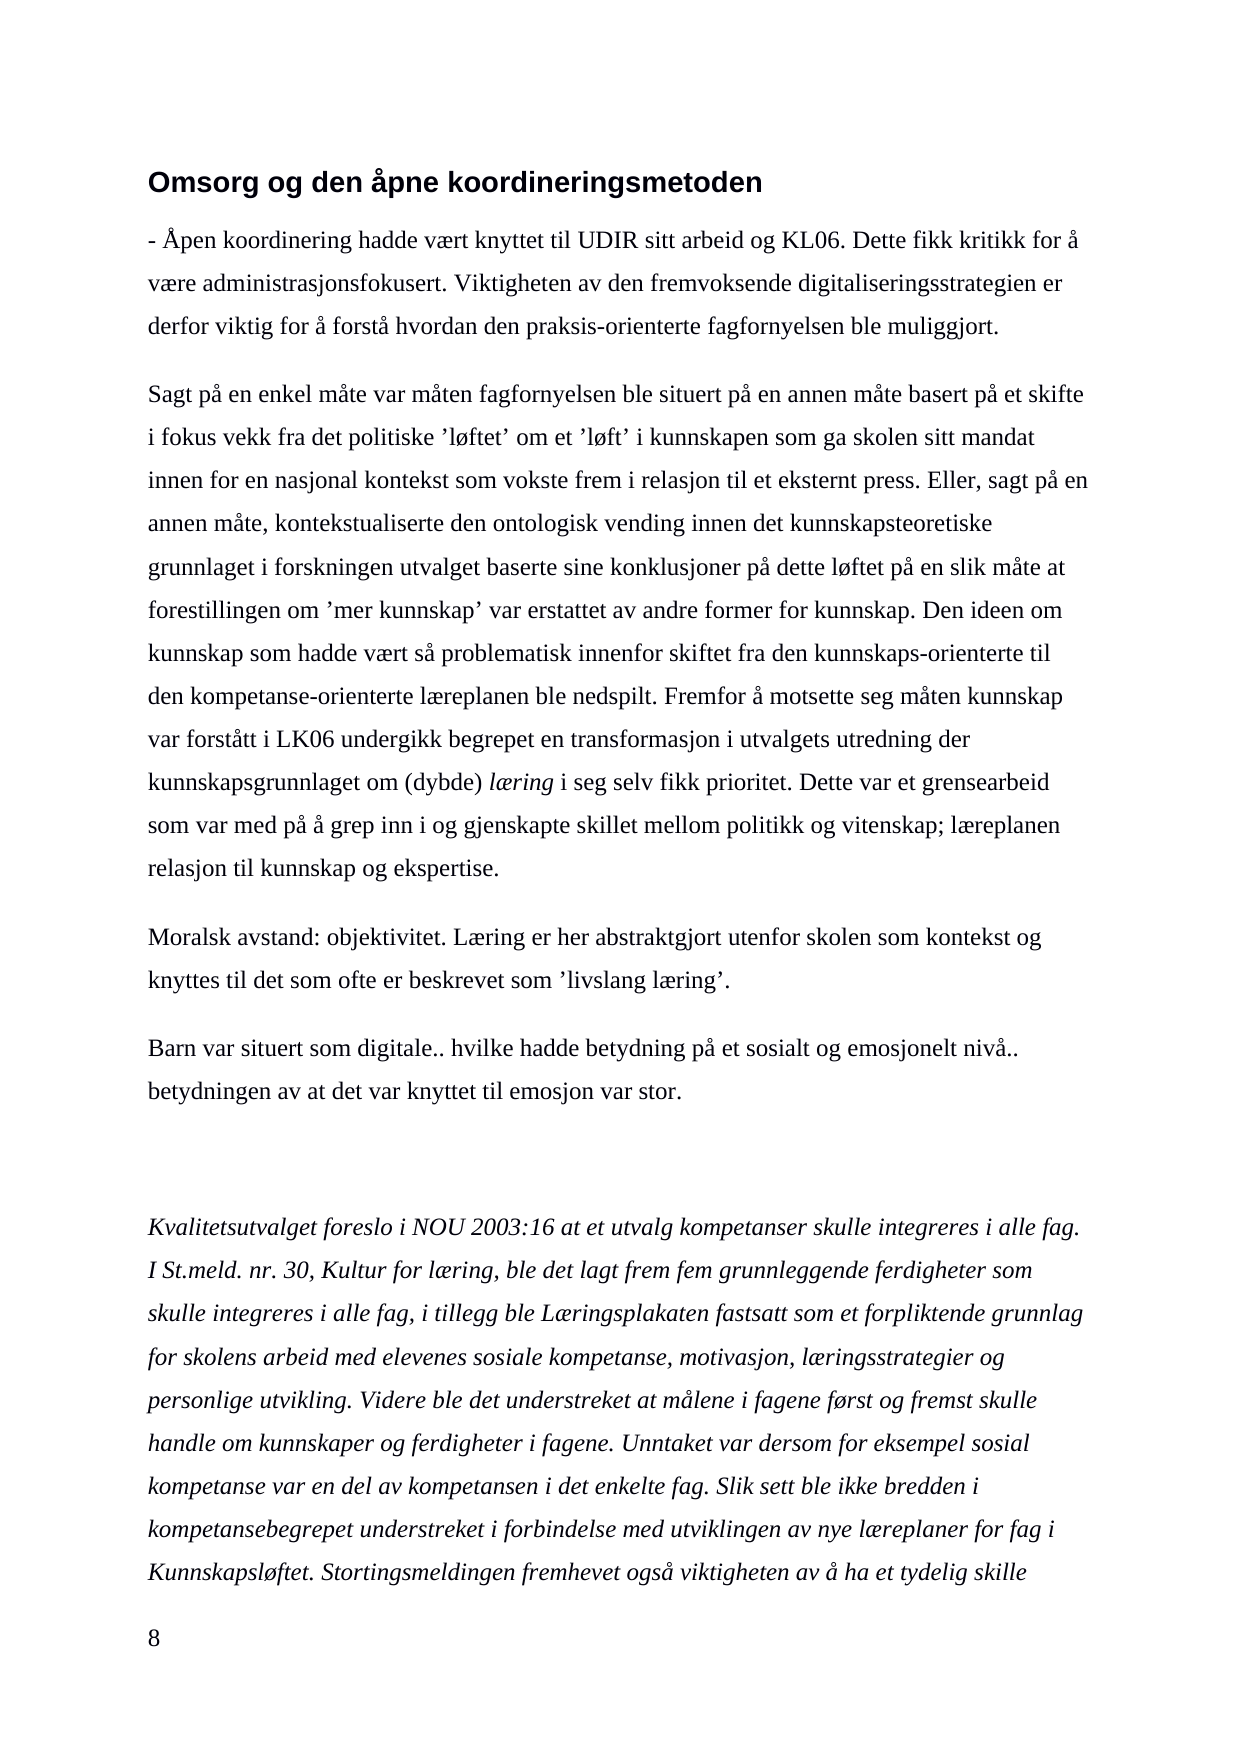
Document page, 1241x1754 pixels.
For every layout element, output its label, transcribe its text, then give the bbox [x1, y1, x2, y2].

text Sagt på en enkel måte var måten fagfornyelsen ble situert på en annen måte basert på et skifte i fokus vekk fra det politiske ’løftet’ om et ’løft’ i kunnskapen som ga skolen sitt mandat innen for en nasjonal kontekst som vokste frem i relasjon til et eksternt press. Eller, sagt på en annen måte, kontekstualiserte den ontologisk vending innen det kunnskapsteoretiske grunnlaget i forskningen utvalget baserte sine konklusjoner på dette løftet på en slik måte at forestillingen om ’mer kunnskap’ var erstattet av andre former for kunnskap. Den ideen om kunnskap som hadde vært så problematisk innenfor skiftet fra den kunnskaps-orienterte til den kompetanse-orienterte læreplanen ble nedspilt. Fremfor å motsette seg måten kunnskap var forstått i LK06 undergikk begrepet en transformasjon i utvalgets utredning der kunnskapsgrunnlaget om (dybde) læring i seg selv fikk prioritet. Dette var et grensearbeid som var med på å grep inn i og gjenskapte skillet mellom politikk og vitenskap; læreplanen relasjon til kunnskap og ekspertise. [148, 379, 1092, 882]
text Moralsk avstand: objektivitet. Læring er her abstraktgjort utenfor skolen som kontekst og knyttes til det som ofte er beskrevet som ’livslang læring’. [148, 922, 1092, 993]
text - Åpen koordinering hadde vært knyttet til UDIR sitt arbeid og KL06. Dette fikk kritikk for å være administrasjonsfokusert. Viktigheten av den fremvoksende digitaliseringsstrategien er derfor viktig for å forstå hvordan den praksis-orienterte fagfornyelsen ble muliggjort. [148, 225, 1092, 340]
text Barn var situert som digitale.. hvilke hadde betydning på et sosialt og emosjonelt nivå.. betydningen av at det var knyttet til emosjon var stor. [148, 1033, 1092, 1105]
subtitle Omsorg og den åpne koordineringsmetoden [148, 165, 1092, 199]
text Kvalitetsutvalget foreslo i NOU 2003:16 at et utvalg kompetanser skulle integreres i alle fag. I St.meld. nr. 30, Kultur for læring, ble det lagt frem fem grunnleggende ferdigheter som skulle integreres i alle fag, i tillegg ble Læringsplakaten fastsatt som et forpliktende grunnlag for skolens arbeid med elevenes sosiale kompetanse, motivasjon, læringsstrategier og personlige utvikling. Videre ble det understreket at målene i fagene først og fremst skulle handle om kunnskaper og ferdigheter i fagene. Unntaket var dersom for eksempel sosial kompetanse var en del av kompetansen i det enkelte fag. Slik sett ble ikke bredden i kompetansebegrepet understreket i forbindelse med utviklingen av nye læreplaner for fag i Kunnskapsløftet. Stortingsmeldingen fremhevet også viktigheten av å ha et tydelig skille [148, 1212, 1092, 1586]
